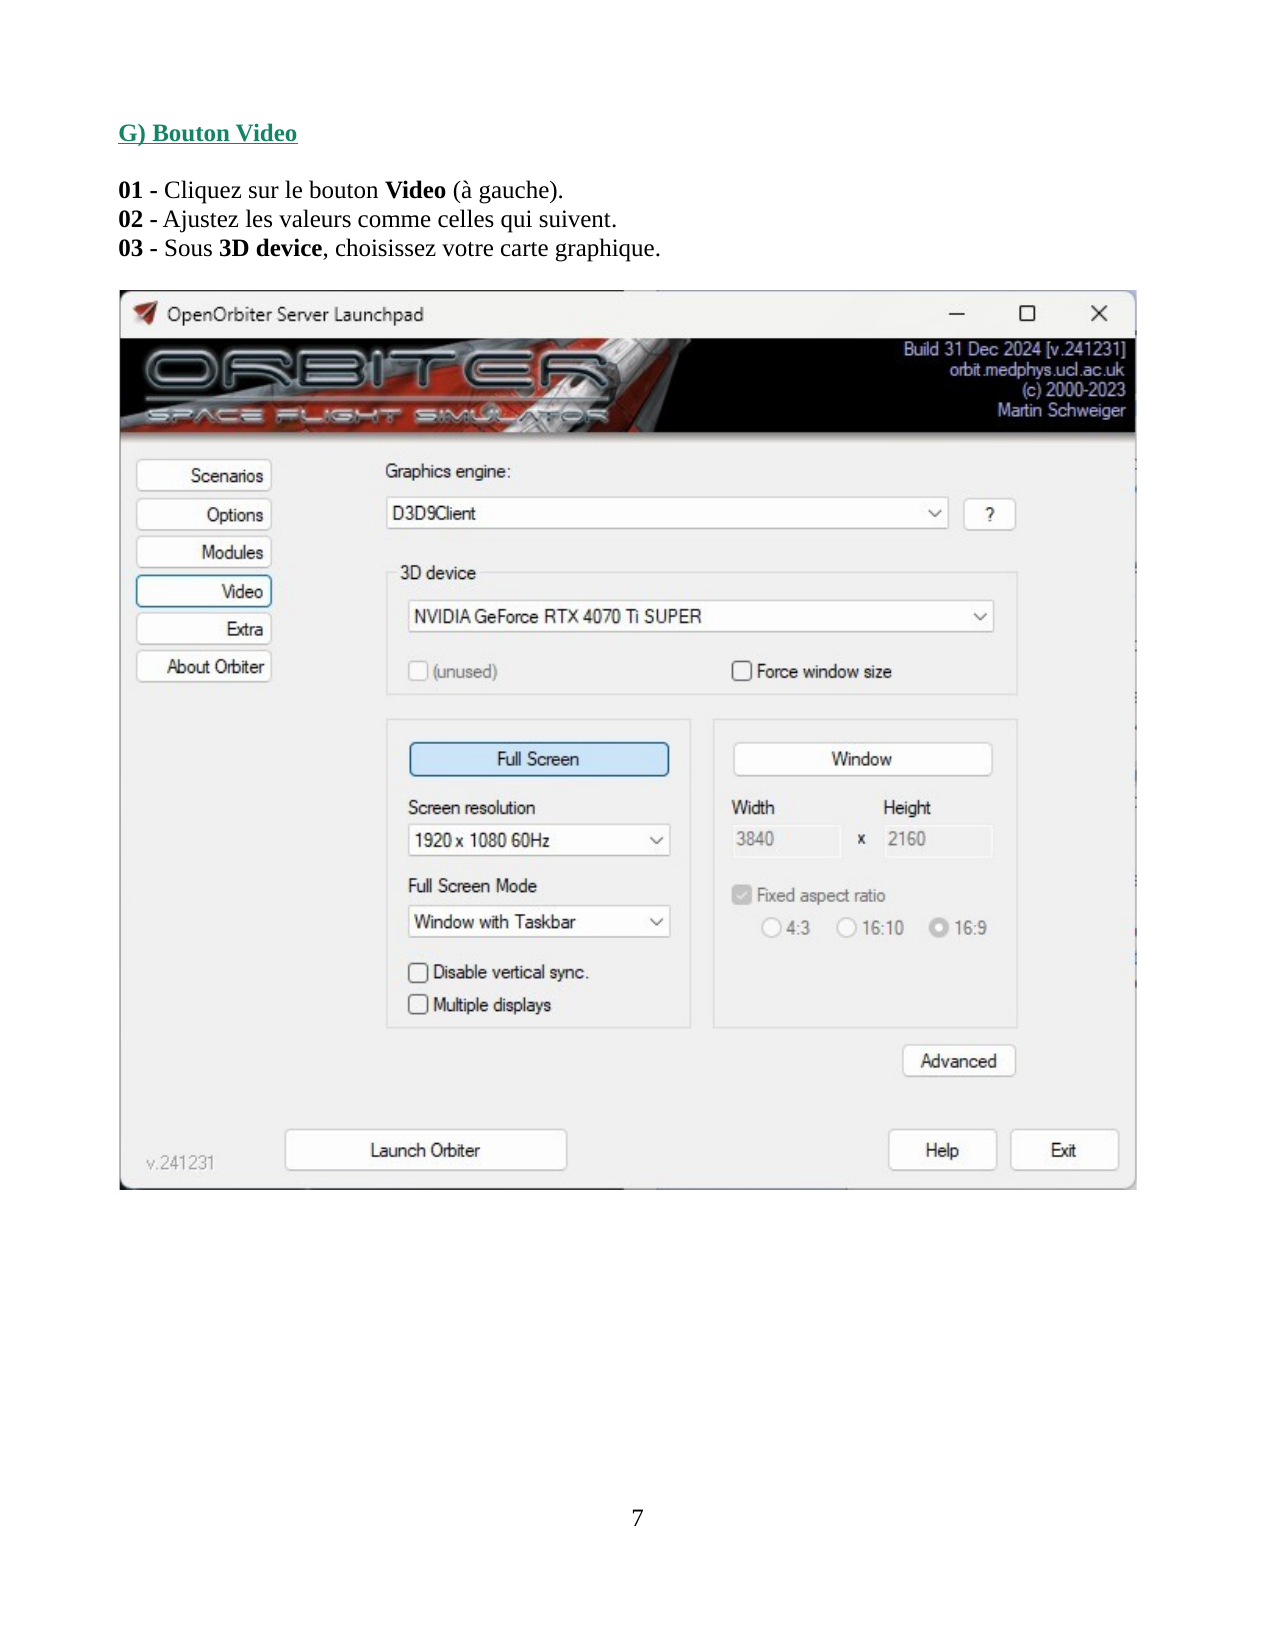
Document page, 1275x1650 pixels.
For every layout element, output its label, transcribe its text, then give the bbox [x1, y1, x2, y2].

text 01 - Cliquez sur le bouton Video (à gauche). [118, 176, 1157, 204]
text G) Bouton Video [118, 118, 1157, 147]
text 03 - Sous 3D device, choisissez votre carte graphique. [118, 233, 1157, 262]
text 02 - Ajustez les valeurs comme celles qui suivent. [118, 204, 1157, 233]
picture [119, 290, 1137, 1190]
